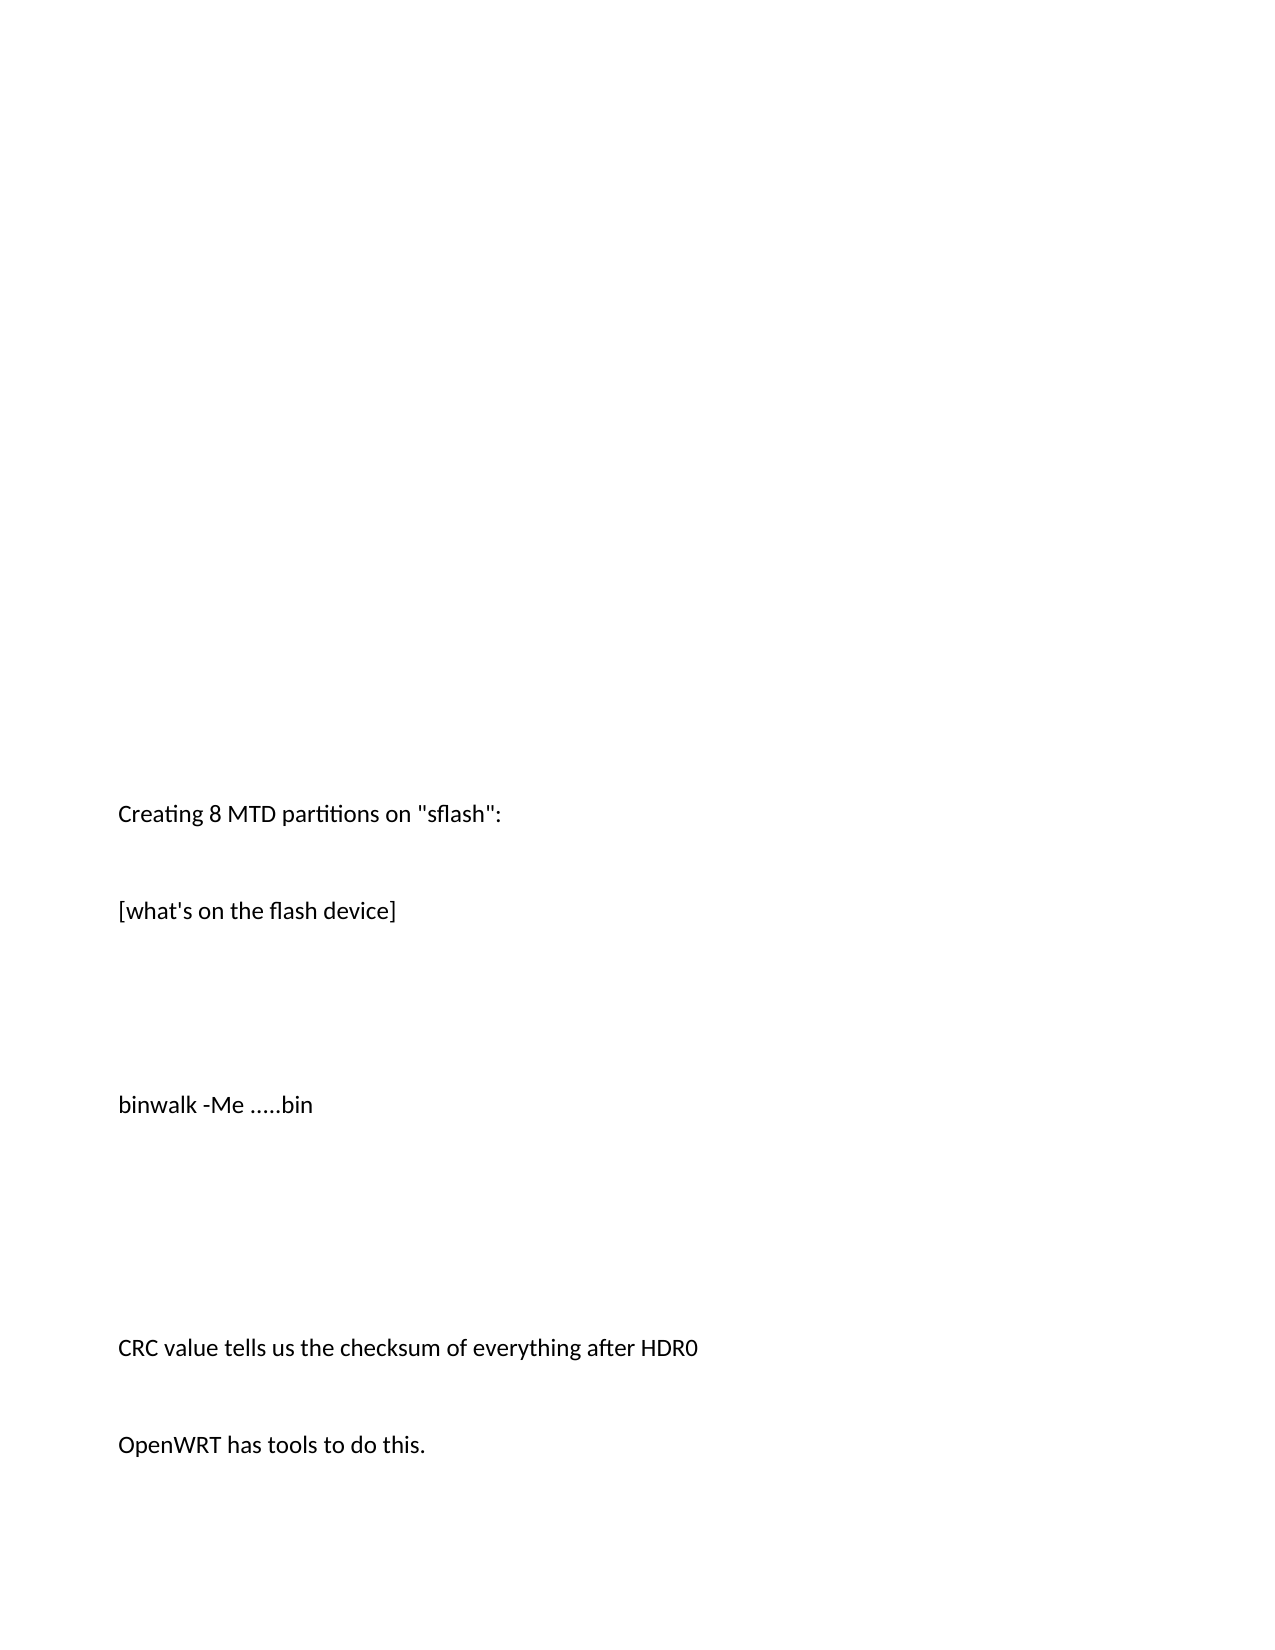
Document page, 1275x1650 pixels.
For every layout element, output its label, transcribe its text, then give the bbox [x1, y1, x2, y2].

text Creating 8 MTD partitions on "sflash": [118, 798, 1157, 828]
text CRC value tells us the checksum of everything after HDR0 [118, 1332, 1157, 1362]
text binwalk -Me .....bin [118, 1089, 1157, 1119]
text [what's on the flash device] [118, 895, 1157, 925]
text OpenWRT has tools to do this. [118, 1429, 1157, 1459]
